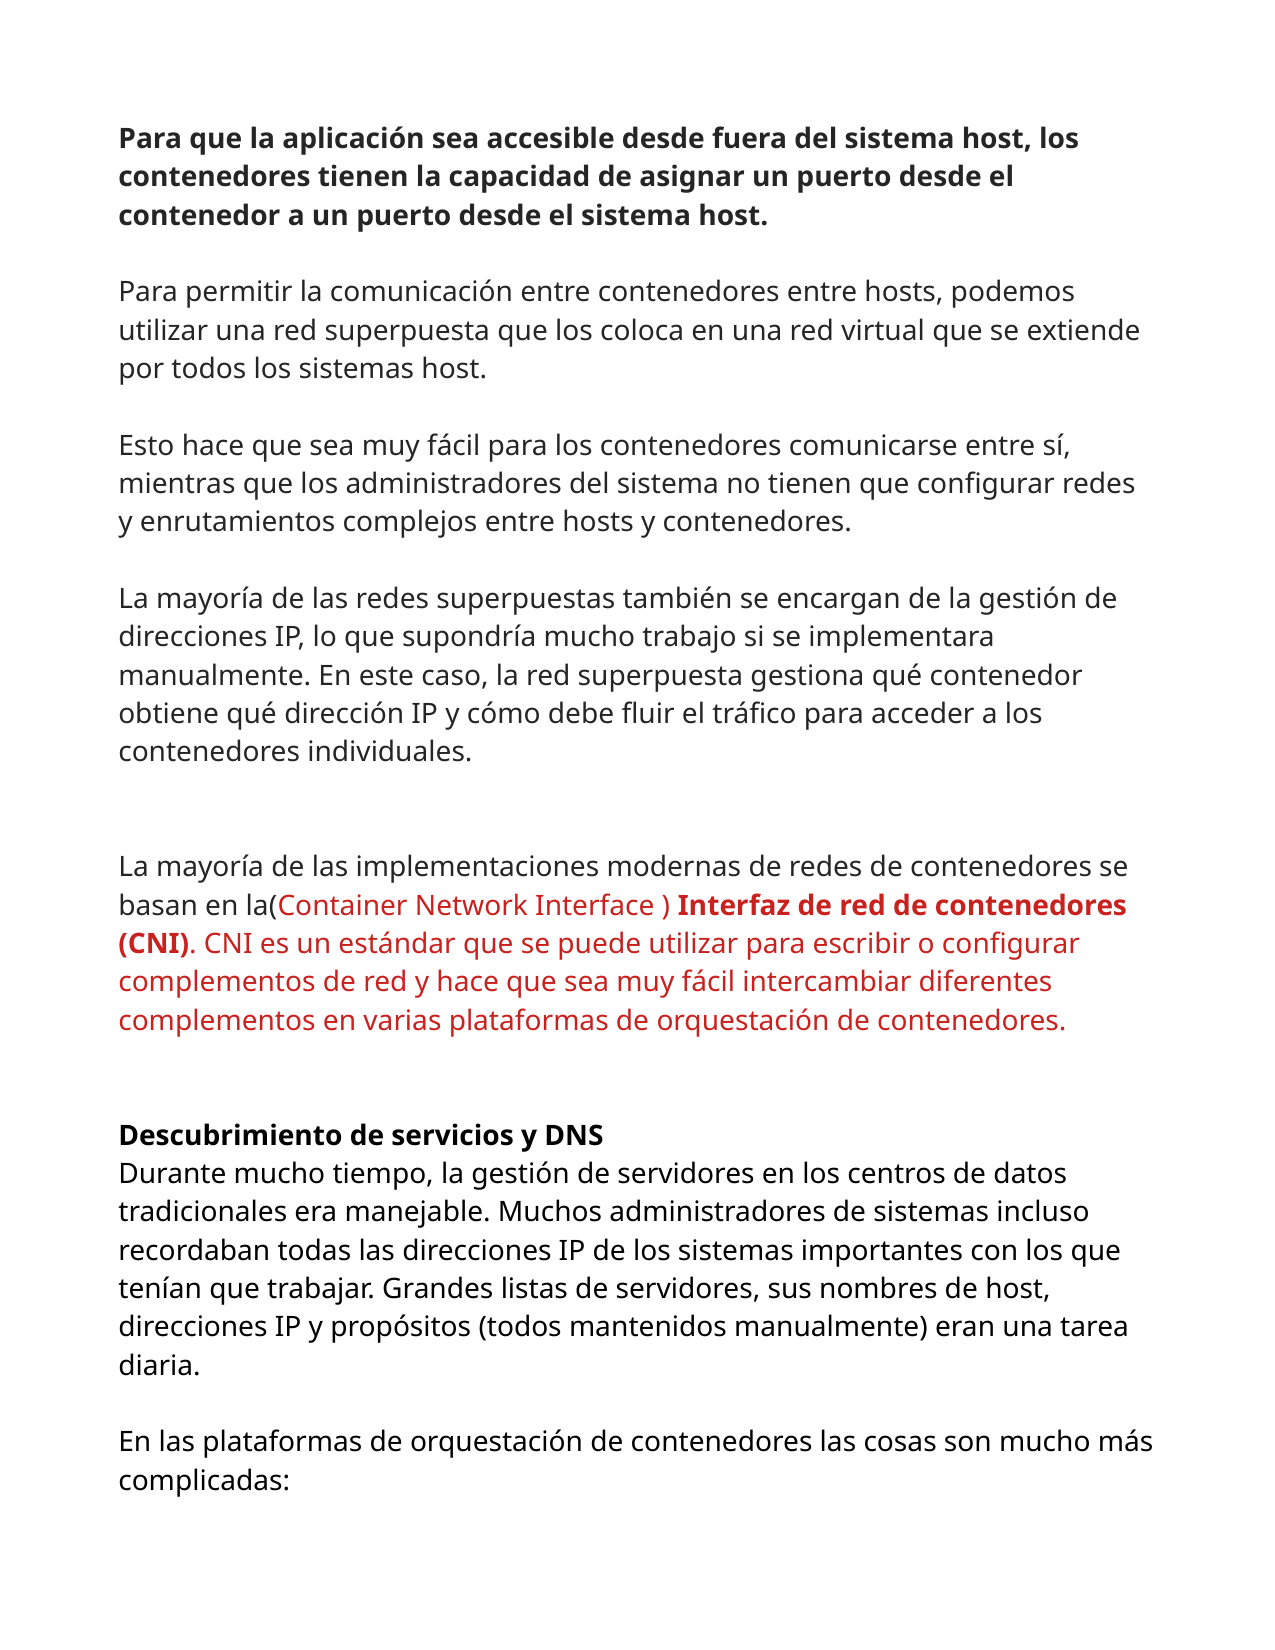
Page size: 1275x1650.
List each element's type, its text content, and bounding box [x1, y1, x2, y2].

text Para permitir la comunicación entre contenedores entre hosts, podemos utilizar una red superpuesta que los coloca en una red virtual que se extiende por todos los sistemas host. [118, 271, 1157, 386]
text Esto hace que sea muy fácil para los contenedores comunicarse entre sí, mientras que los administradores del sistema no tienen que configurar redes y enrutamientos complejos entre hosts y contenedores. [118, 425, 1157, 540]
text Durante mucho tiempo, la gestión de servidores en los centros de datos tradicionales era manejable. Muchos administradores de sistemas incluso recordaban todas las direcciones IP de los sistemas importantes con los que tenían que trabajar. Grandes listas de servidores, sus nombres de host, direcciones IP y propósitos (todos mantenidos manualmente) eran una tarea diaria. [118, 1153, 1157, 1383]
text Para que la aplicación sea accesible desde fuera del sistema host, los contenedores tienen la capacidad de asignar un puerto desde el contenedor a un puerto desde el sistema host. [118, 118, 1157, 233]
text En las plataformas de orquestación de contenedores las cosas son mucho más complicadas: [118, 1421, 1157, 1498]
text Descubrimiento de servicios y DNS [118, 1115, 1157, 1153]
text La mayoría de las redes superpuestas también se encargan de la gestión de direcciones IP, lo que supondría mucho trabajo si se implementara manualmente. En este caso, la red superpuesta gestiona qué contenedor obtiene qué dirección IP y cómo debe fluir el tráfico para acceder a los contenedores individuales. [118, 578, 1157, 770]
text La mayoría de las implementaciones modernas de redes de contenedores se basan en la(Container Network Interface ) Interfaz de red de contenedores (CNI). CNI es un estándar que se puede utilizar para escribir o configurar complementos de red y hace que sea muy fácil intercambiar diferentes complementos en varias plataformas de orquestación de contenedores. [118, 846, 1157, 1038]
